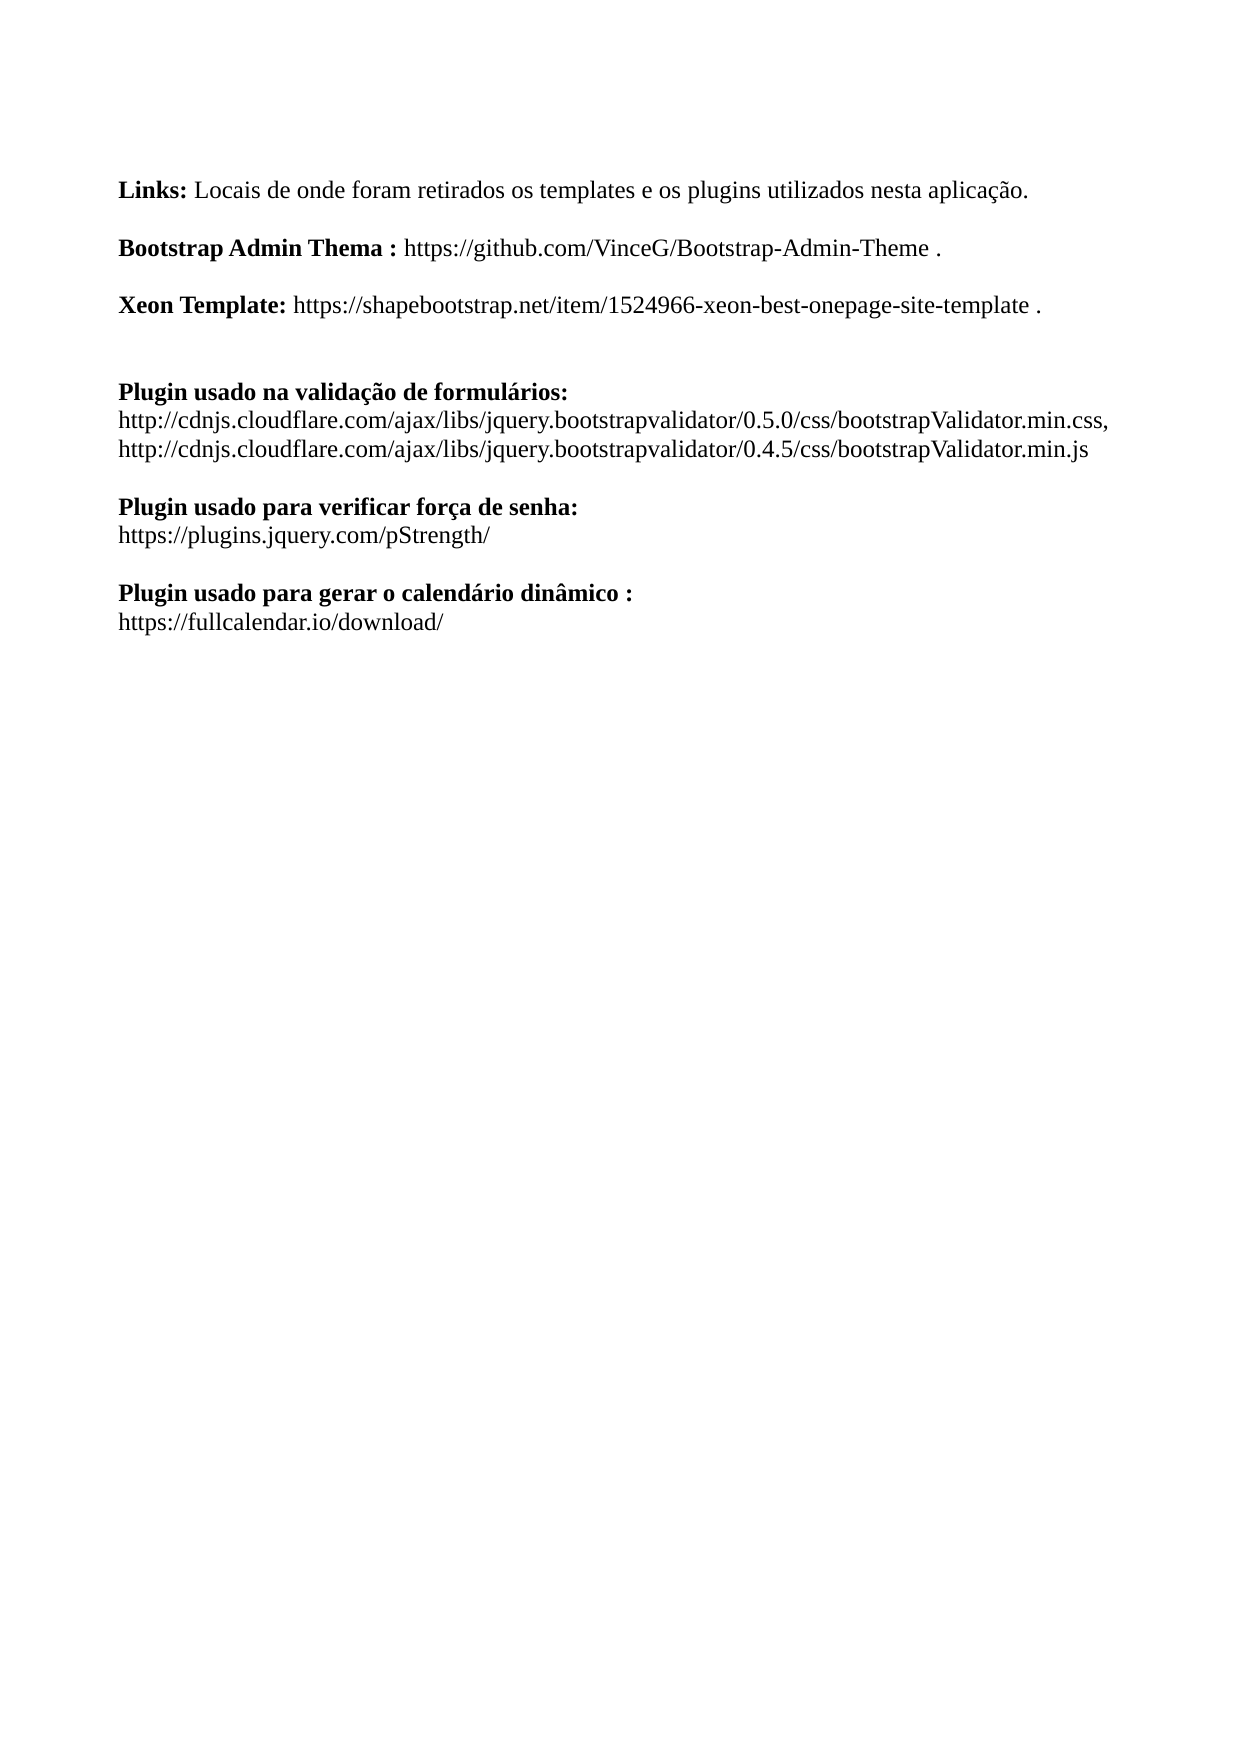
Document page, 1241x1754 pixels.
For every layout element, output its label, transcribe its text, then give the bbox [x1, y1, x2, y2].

text http://cdnjs.cloudflare.com/ajax/libs/jquery.bootstrapvalidator/0.4.5/css/bootstrapValidator.min.js [118, 434, 1122, 463]
text Plugin usado para gerar o calendário dinâmico : [118, 578, 1122, 607]
text Plugin usado para verificar força de senha: [118, 492, 1122, 521]
text Links: Locais de onde foram retirados os templates e os plugins utilizados nesta aplicação. [118, 176, 1122, 204]
text Xeon Template: https://shapebootstrap.net/item/1524966-xeon-best-onepage-site-template . [118, 291, 1122, 319]
text https://plugins.jquery.com/pStrength/ [118, 521, 1122, 549]
text http://cdnjs.cloudflare.com/ajax/libs/jquery.bootstrapvalidator/0.5.0/css/bootstrapValidator.min.css, [118, 406, 1122, 434]
text Bootstrap Admin Thema : https://github.com/VinceG/Bootstrap-Admin-Theme . [118, 233, 1122, 262]
text https://fullcalendar.io/download/ [118, 607, 1122, 636]
text Plugin usado na validação de formulários: [118, 377, 1122, 406]
